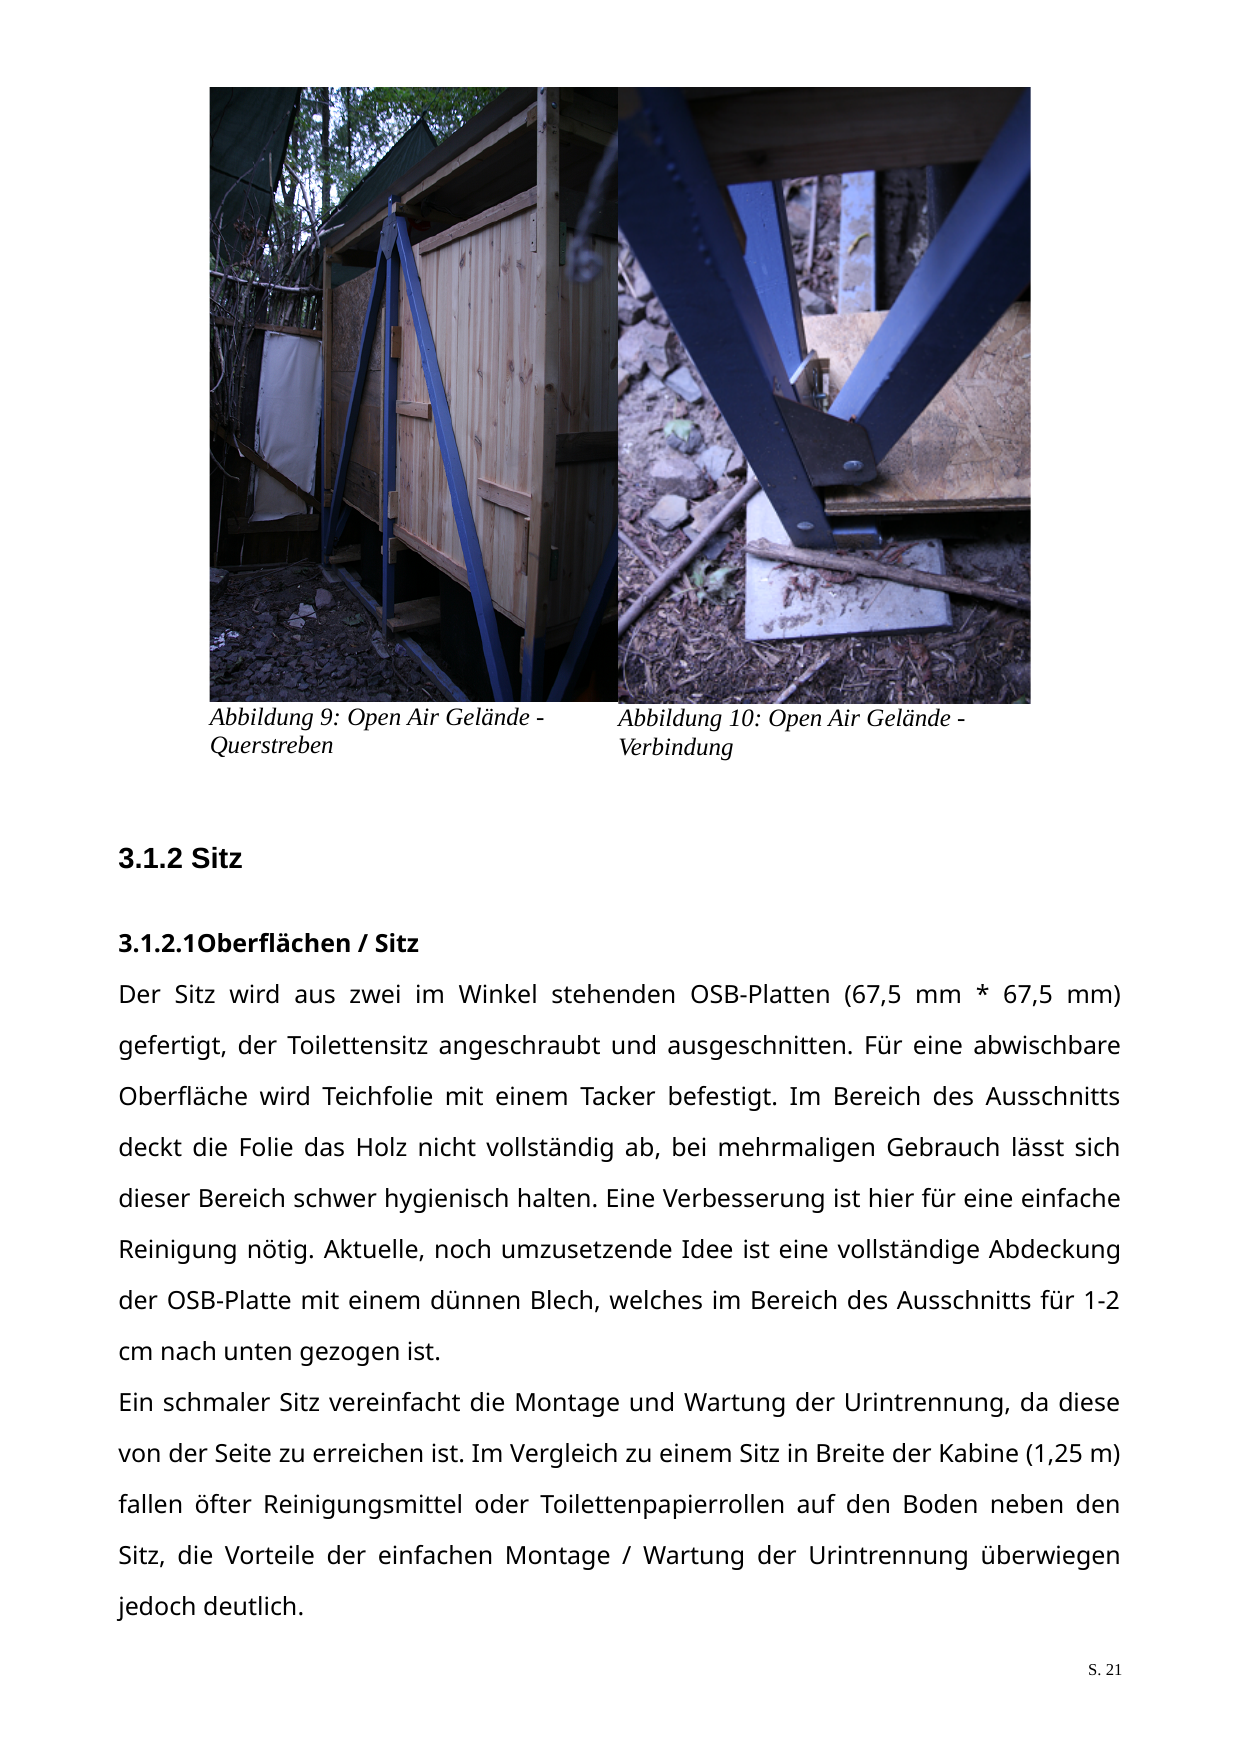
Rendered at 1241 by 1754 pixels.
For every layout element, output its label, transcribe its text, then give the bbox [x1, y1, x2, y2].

picture [209, 87, 1031, 704]
text 3.1.2.1Oberflächen / Sitz [118, 926, 1122, 959]
text Abbildung 10: Open Air Gelände - Verbindung [618, 704, 1031, 761]
text Der Sitz wird aus zwei im Winkel stehenden OSB-Platten (67,5 mm * 67,5 mm) gefertigt, der Toilettensitz angeschraubt und ausgeschnitten. Für eine abwischbare Oberfläche wird Teichfolie mit einem Tacker befestigt. Im Bereich des Ausschnitts deckt die Folie das Holz nicht vollständig ab, bei mehrmaligen Gebrauch lässt sich dieser Bereich schwer hygienisch halten. Eine Verbesserung ist hier für eine einfache Reinigung nötig. Aktuelle, noch umzusetzende Idee ist eine vollständige Abdeckung der OSB-Platte mit einem dünnen Blech, welches im Bereich des Ausschnitts für 1-2 cm nach unten gezogen ist. [118, 977, 1122, 1368]
text Abbildung 9: Open Air Gelände - Querstreben [209, 702, 618, 759]
subtitle 3.1.2 Sitz [118, 841, 1122, 874]
text Ein schmaler Sitz vereinfacht die Montage und Wartung der Urintrennung, da diese von der Seite zu erreichen ist. Im Vergleich zu einem Sitz in Breite der Kabine (1,25 m) fallen öfter Reinigungsmittel oder Toilettenpapierrollen auf den Boden neben den Sitz, die Vorteile der einfachen Montage / Wartung der Urintrennung überwiegen jedoch deutlich. [118, 1385, 1122, 1623]
